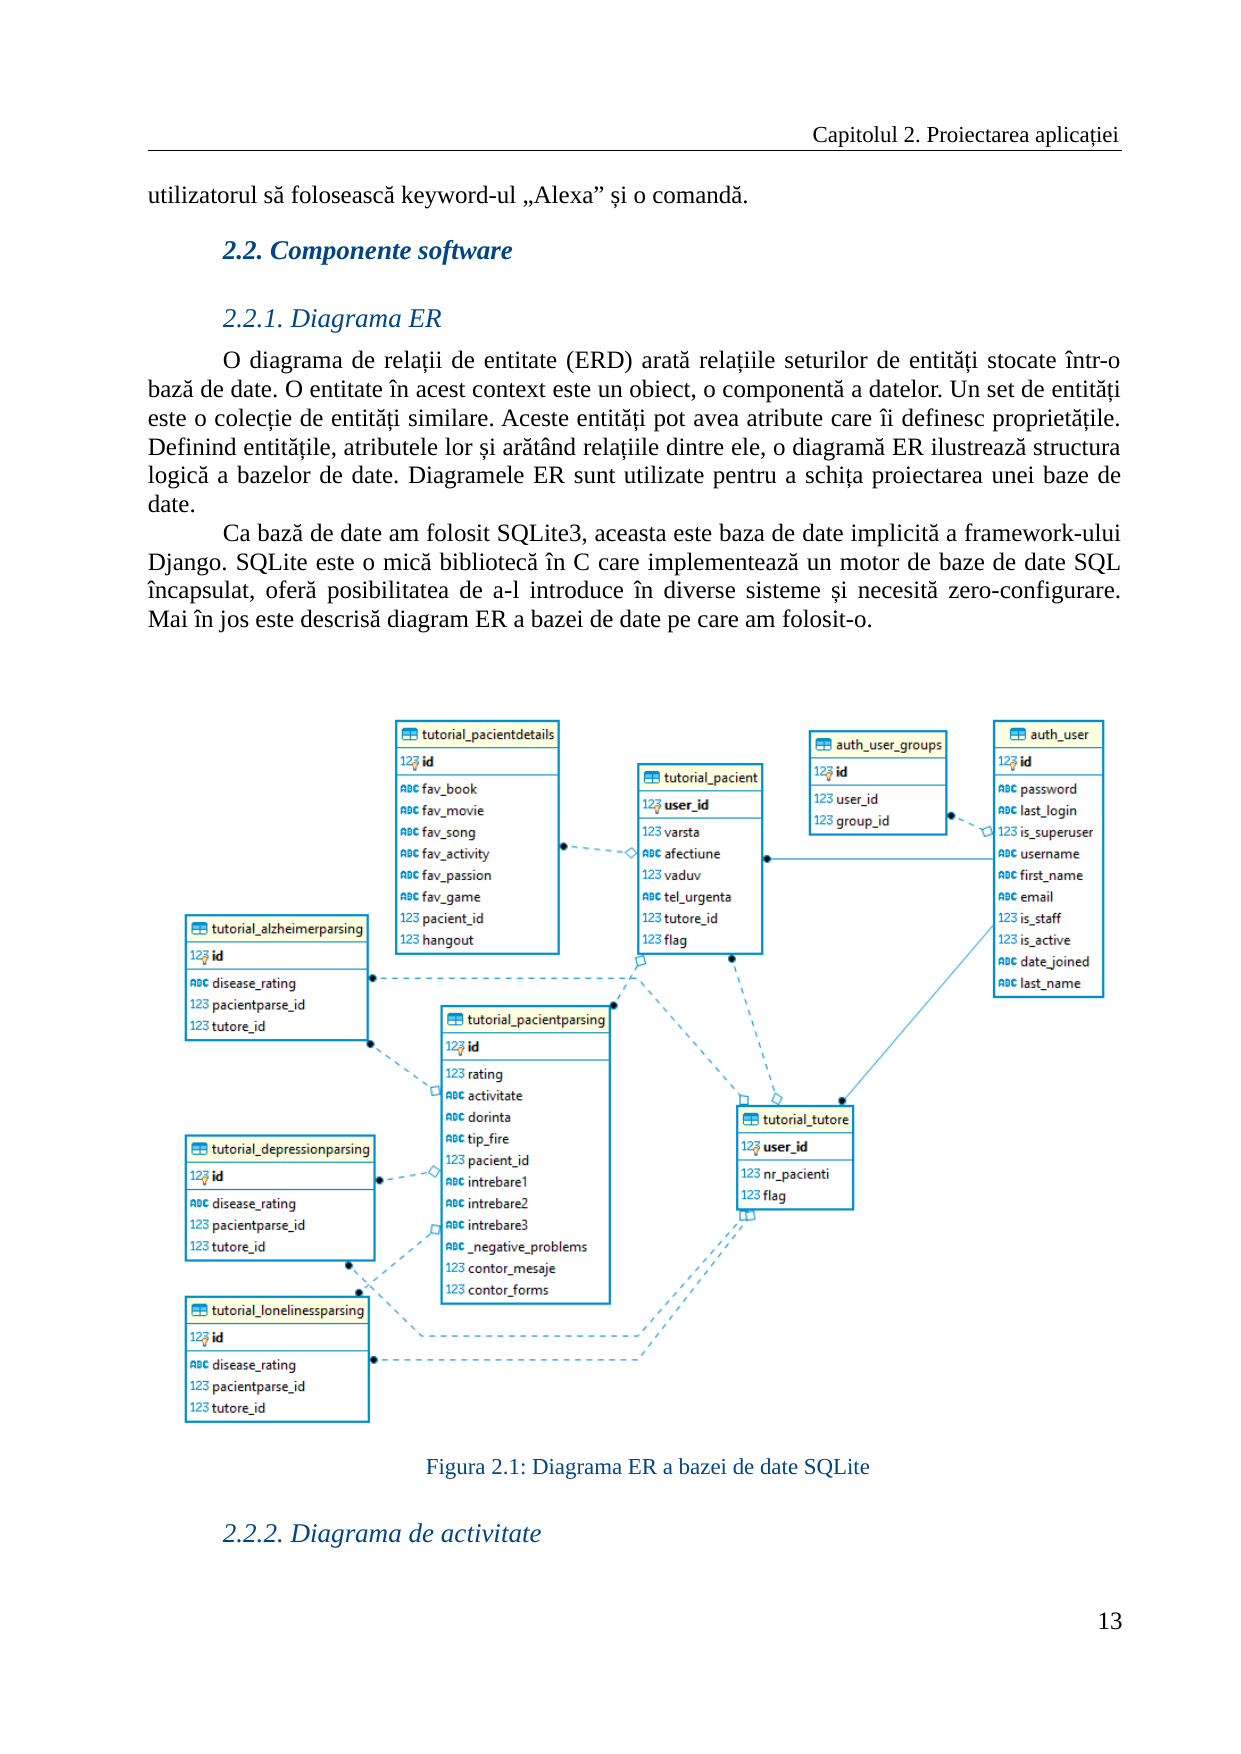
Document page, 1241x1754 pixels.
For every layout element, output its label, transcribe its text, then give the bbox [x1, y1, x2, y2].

text Figura 2.1: Diagrama ER a bazei de date SQLite [171, 1448, 1125, 1479]
picture [170, 704, 1126, 1448]
text utilizatorul să folosească keyword-ul „Alexa” și o comandă. [148, 180, 1122, 209]
subtitle Componente software [223, 234, 1122, 265]
text O diagrama de relații de entitate (ERD) arată relațiile seturilor de entități stocate într-o bază de date. O entitate în acest context este un obiect, o componentă a datelor. Un set de entități este o colecție de entități similare. Aceste entități pot avea atribute care îi definesc proprietățile. Definind entitățile, atributele lor și arătând relațiile dintre ele, o diagramă ER ilustrează structura logică a bazelor de date. Diagramele ER sunt utilizate pentru a schița proiectarea unei baze de date. [148, 346, 1122, 518]
text Ca bază de date am folosit SQLite3, aceasta este baza de date implicită a framework-ului Django. SQLite este o mică bibliotecă în C care implementează un motor de baze de date SQL încapsulat, oferă posibilitatea de a-l introduce în diverse sisteme și necesită zero-configurare. Mai în jos este descrisă diagram ER a bazei de date pe care am folosit-o. [148, 518, 1122, 633]
subtitle Diagrama ER [223, 302, 1122, 333]
subtitle Diagrama de activitate [223, 1479, 1122, 1548]
subtitle [223, 687, 1122, 704]
